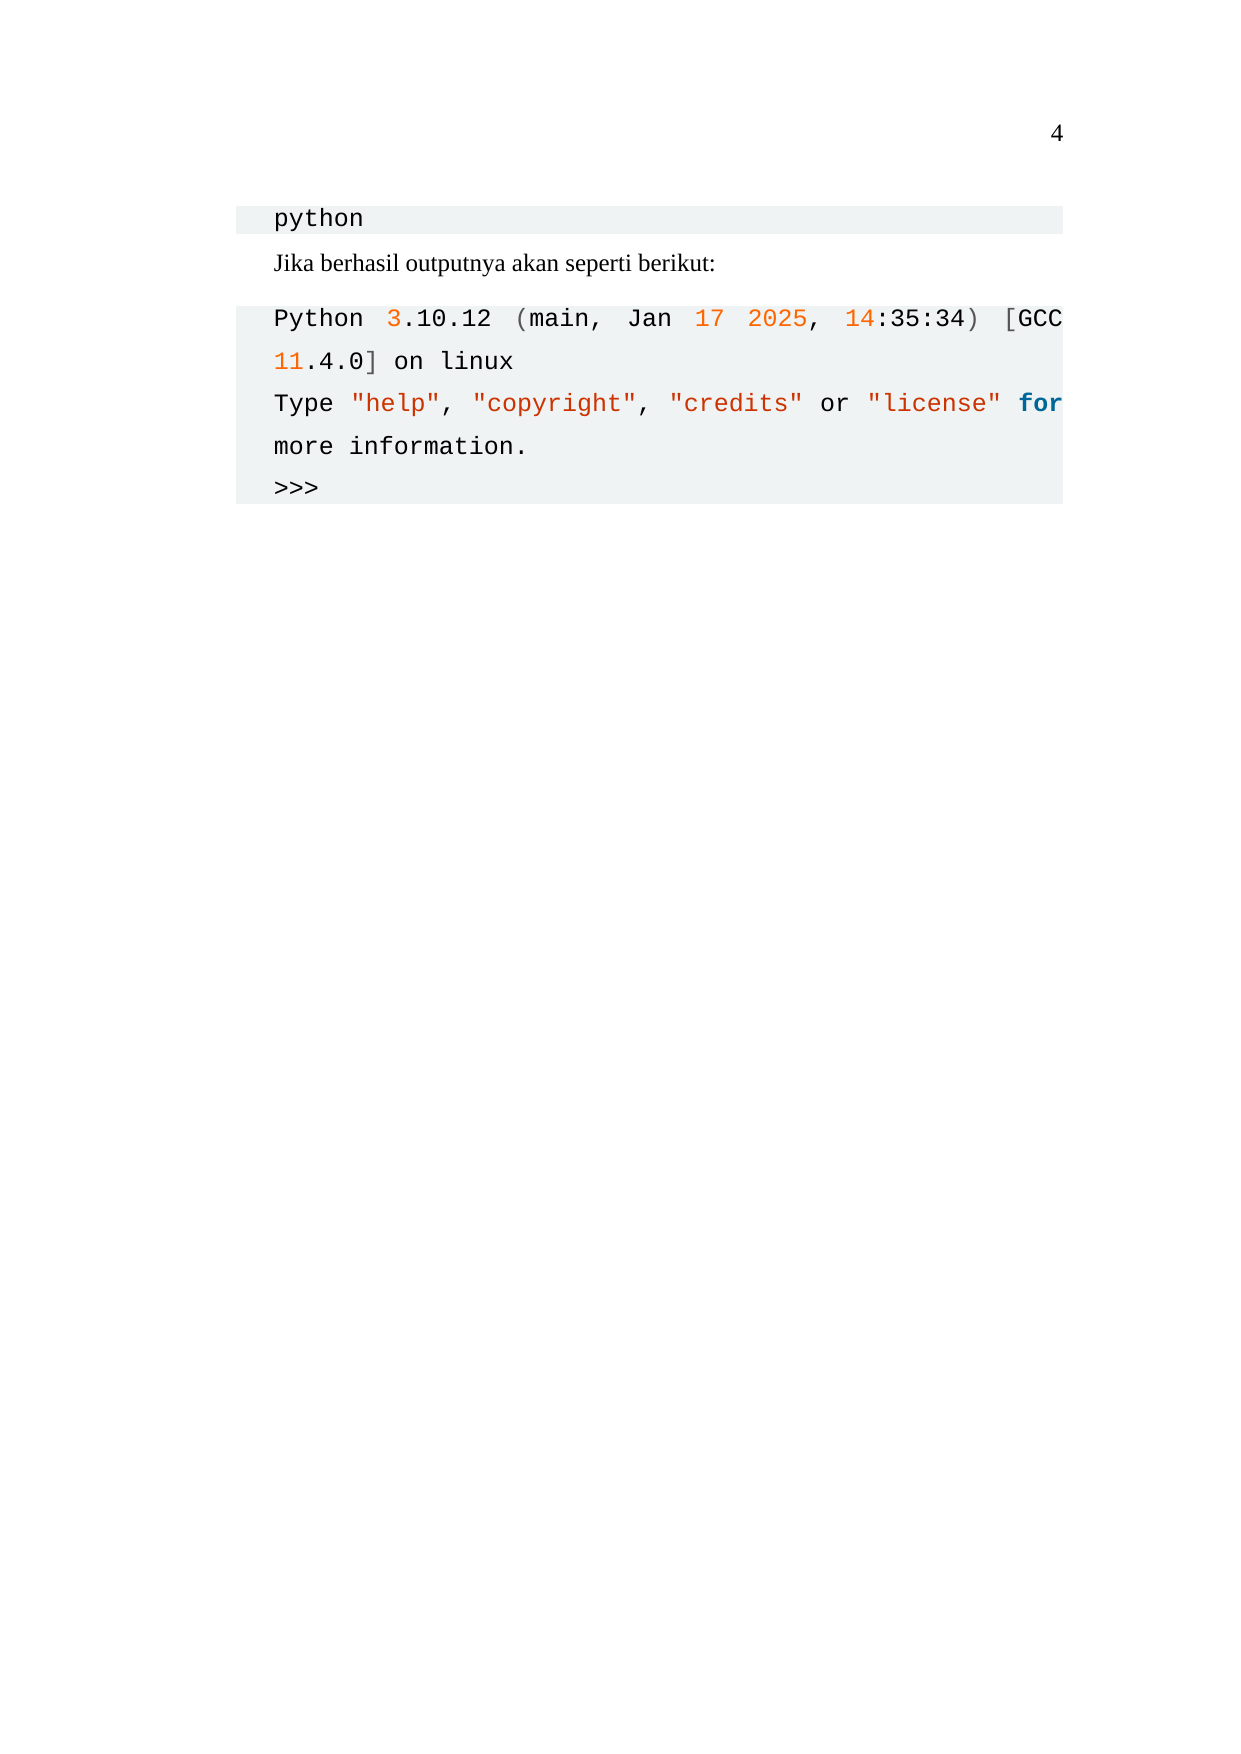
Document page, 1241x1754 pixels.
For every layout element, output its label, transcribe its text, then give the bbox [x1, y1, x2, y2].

list python [236, 206, 1063, 234]
list Type "help", "copyright", "credits" or "license" for more information. [236, 391, 1063, 462]
list >>> [236, 476, 1063, 504]
list Jika berhasil outputnya akan seperti berikut: [236, 248, 1063, 277]
list Python 3.10.12 (main, Jan 17 2025, 14:35:34) [GCC 11.4.0] on linux [236, 306, 1063, 377]
